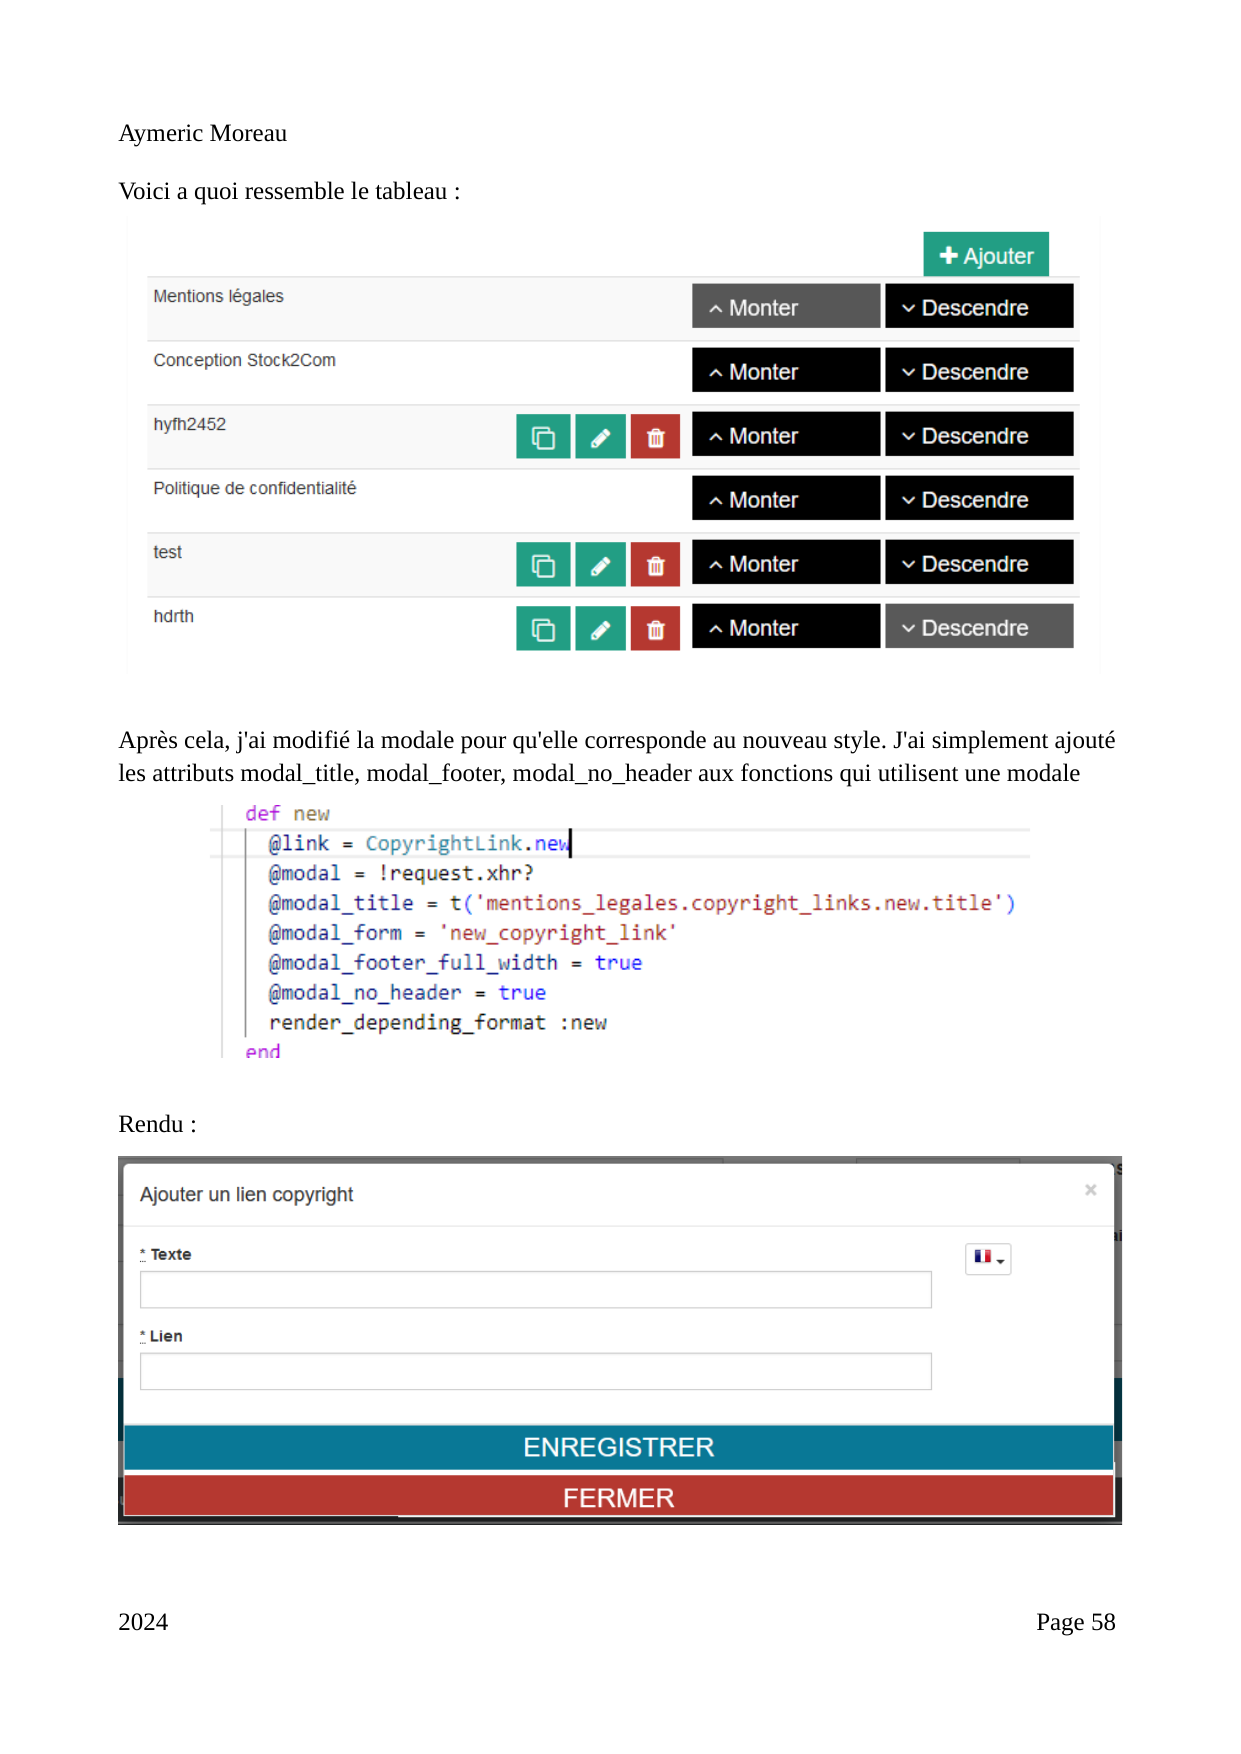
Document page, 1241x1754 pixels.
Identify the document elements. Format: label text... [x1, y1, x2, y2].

picture [582, 1438, 595, 1456]
picture [697, 1438, 713, 1456]
text Voici a quoi ressemble le tableau : [118, 176, 1122, 205]
picture [644, 1438, 658, 1456]
text Rendu : [118, 1109, 1122, 1138]
picture [209, 805, 1031, 1058]
picture [118, 1156, 1123, 1525]
picture [680, 1438, 694, 1456]
picture [563, 1438, 579, 1456]
text Après cela, j'ai modifié la modale pour qu'elle corresponde au nouveau style. J'ai simplement ajouté les attributs modal_title, modal_footer, modal_no_header aux fonctions qui utilisent une modale [118, 725, 1122, 787]
picture [626, 1438, 641, 1456]
picture [525, 1438, 540, 1456]
picture [543, 1438, 558, 1456]
picture [118, 216, 1123, 674]
picture [661, 1438, 677, 1456]
picture [598, 1438, 616, 1456]
